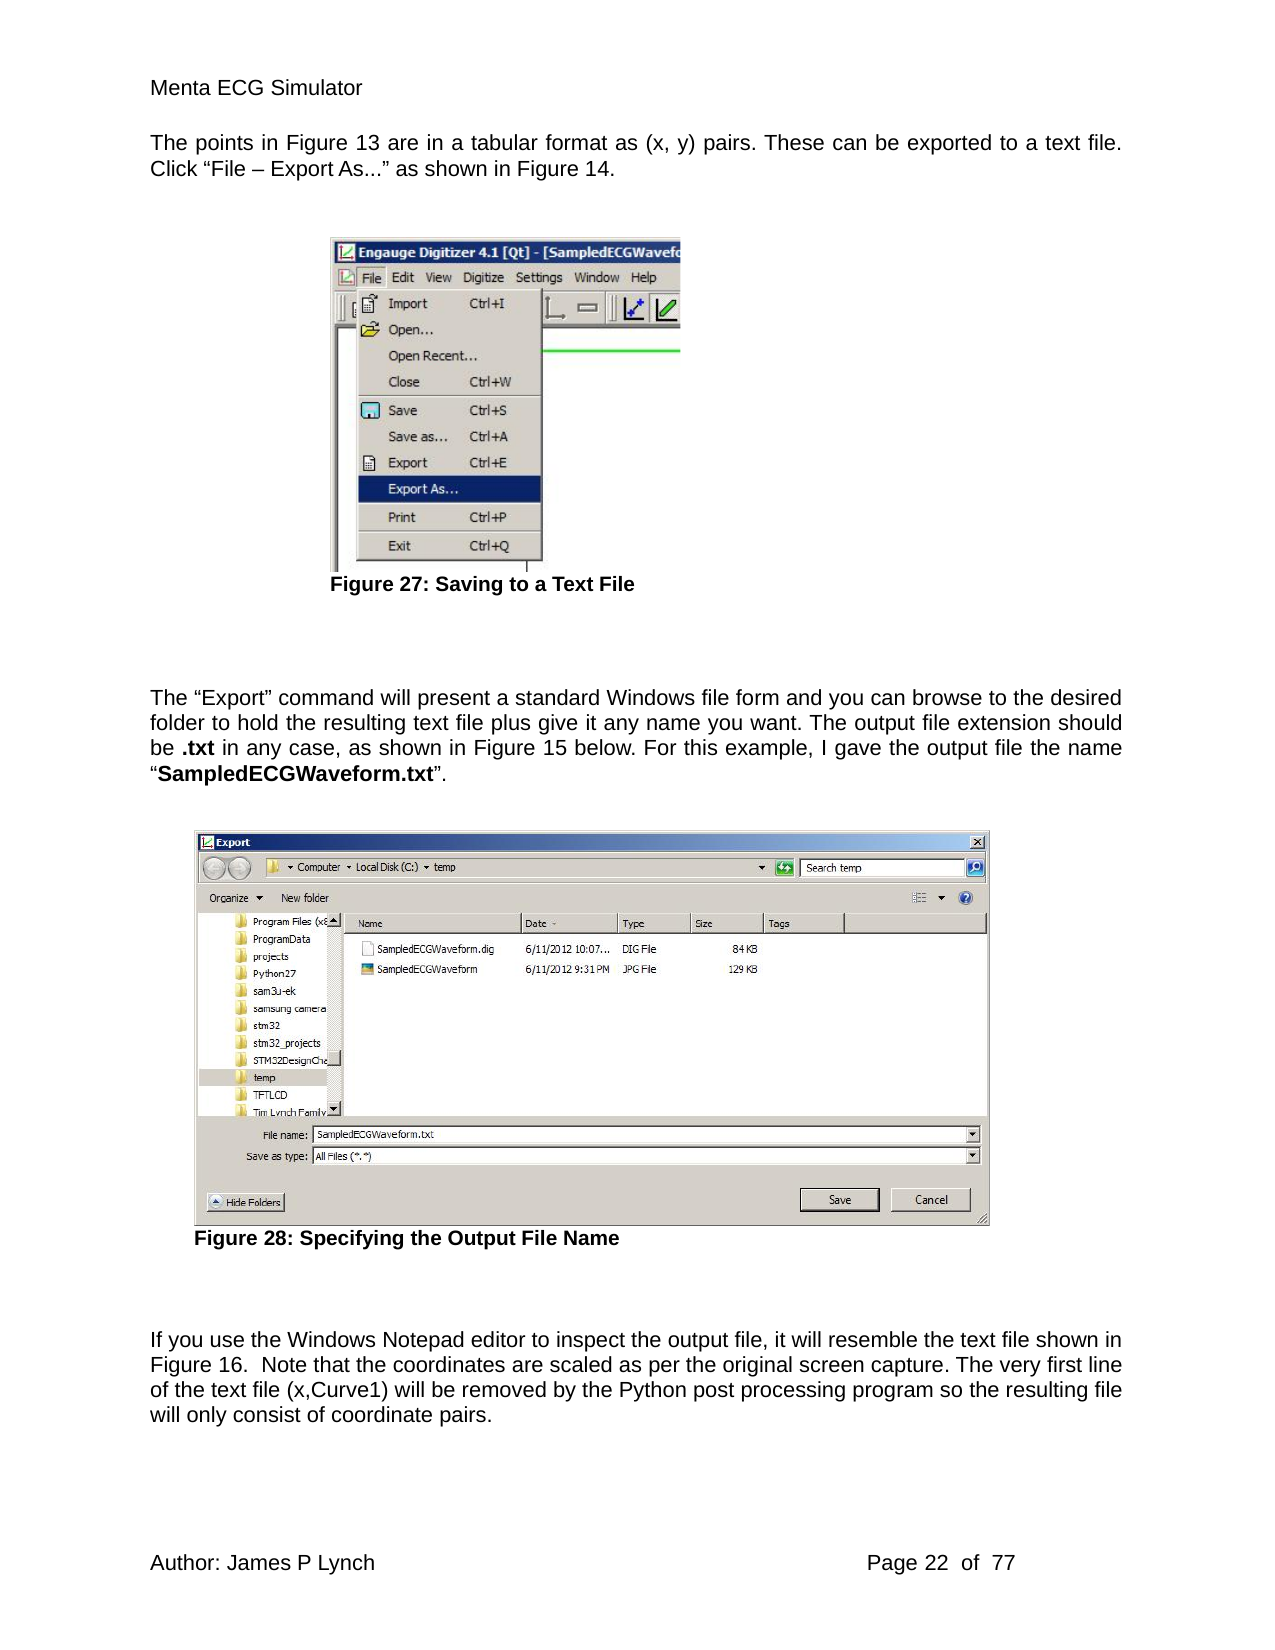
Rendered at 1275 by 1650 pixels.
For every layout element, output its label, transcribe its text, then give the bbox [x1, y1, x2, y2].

picture [194, 830, 990, 1226]
text The points in Figure 13 are in a tabular format as (x, y) pairs. These can be exported to a text file. Click “File – Export As...” as shown in Figure 14. [150, 130, 1124, 181]
text Figure : Specifying the Output File Name [194, 843, 1040, 1250]
text The “Export” command will present a standard Windows file form and you can browse to the desired folder to hold the resulting text file plus give it any name you want. The output file extension should be .txt in any case, as shown in Figure 15 below. For this example, I gave the output file the name “SampledECGWaveform.txt”. [150, 685, 1124, 786]
picture [330, 237, 681, 572]
text If you use the Windows Notepad editor to inspect the output file, it will resemble the text file shown in Figure 16. Note that the coordinates are scaled as per the original screen capture. The very first line of the text file (x,Curve1) will be removed by the Python post processing program so the resulting file will only consist of coordinate pairs. [150, 1327, 1124, 1427]
text Figure : Saving to a Text File [330, 237, 791, 596]
